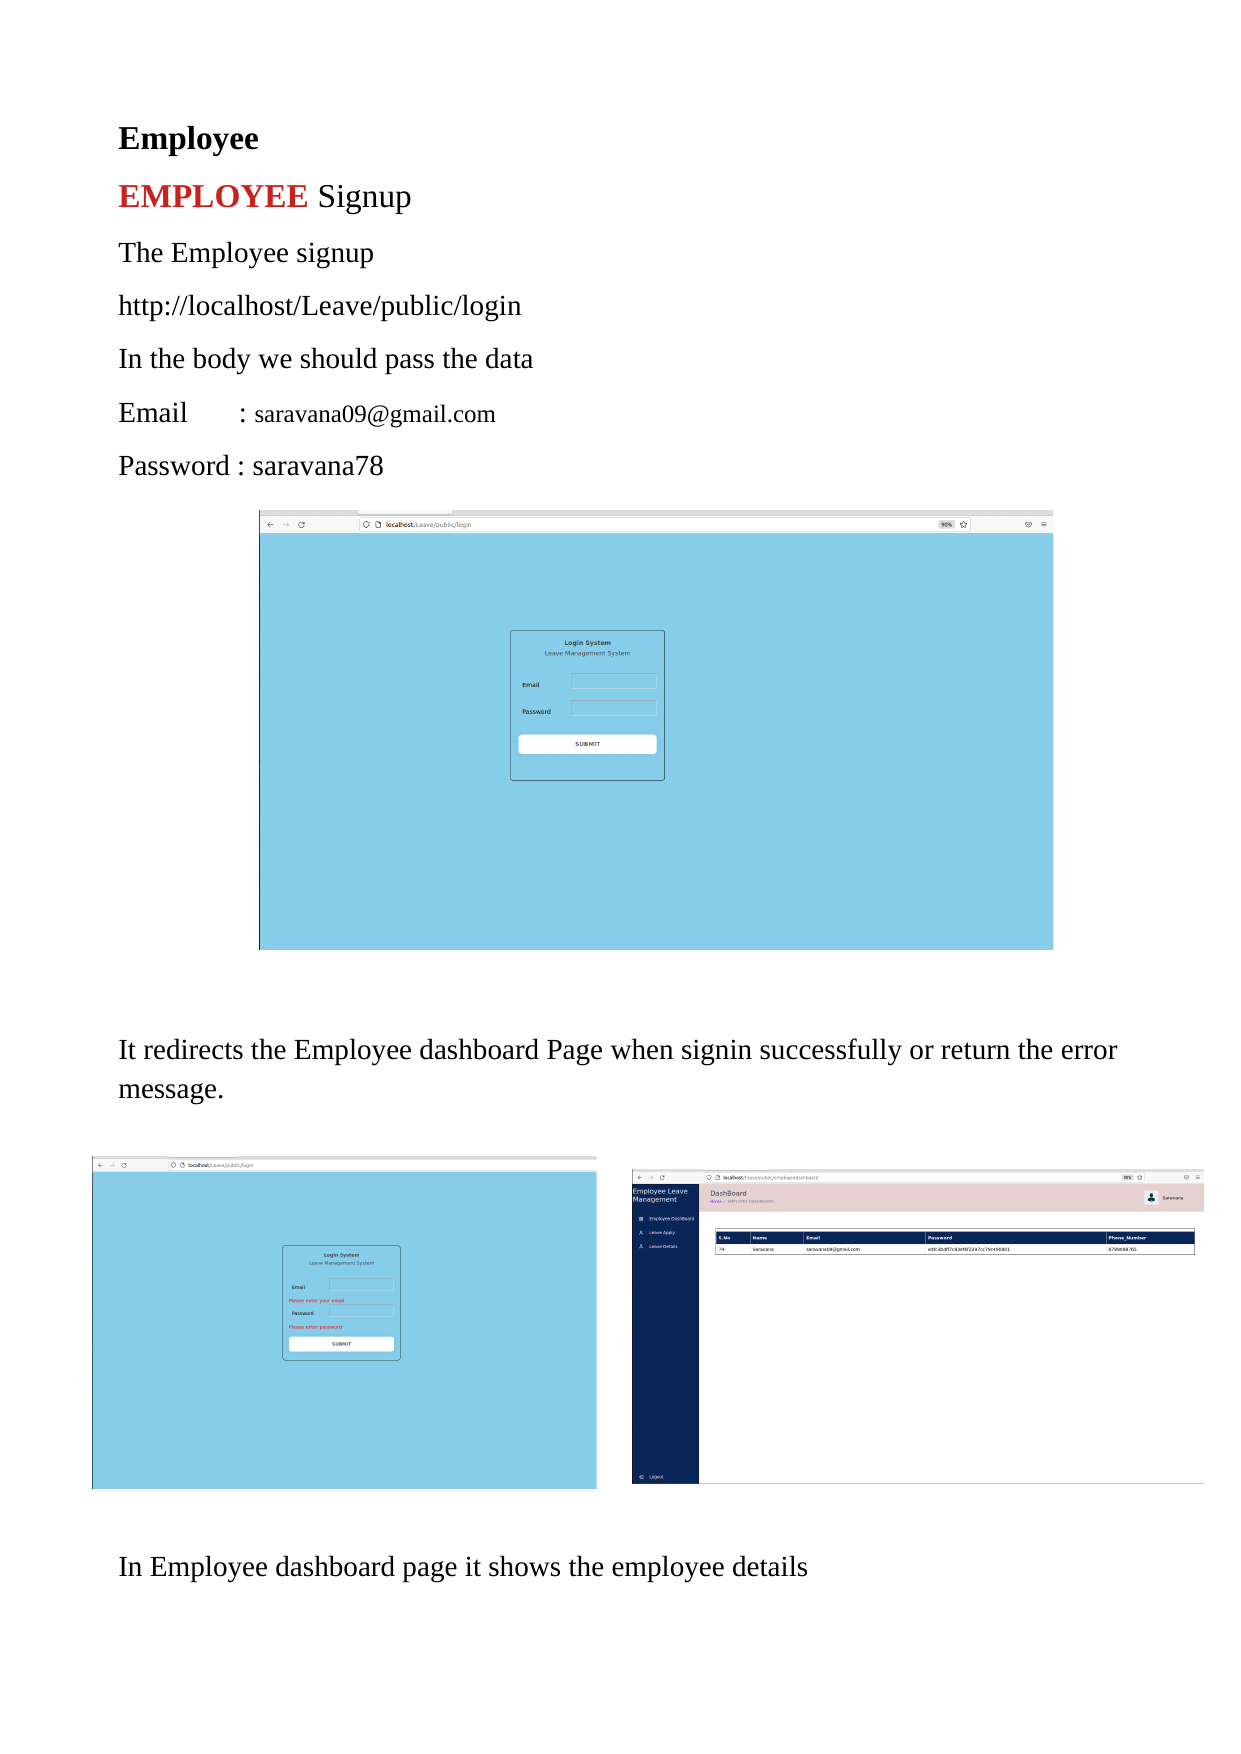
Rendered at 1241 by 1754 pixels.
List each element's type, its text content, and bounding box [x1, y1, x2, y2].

text Password : saravana78 [118, 448, 1122, 481]
text EMPLOYEE Signup [118, 177, 1122, 215]
text In Employee dashboard page it shows the employee details [118, 1549, 1122, 1582]
picture [632, 1169, 1205, 1484]
picture [259, 510, 1054, 950]
text In the body we should pass the data [118, 342, 1122, 375]
text Email : saravana09@gmail.com [118, 395, 1122, 428]
picture [92, 1156, 597, 1489]
text It redirects the Employee dashboard Page when signin successfully or return the error message. [118, 1032, 1122, 1104]
text The Employee signup [118, 235, 1122, 269]
text Employee [118, 118, 1122, 156]
text http://localhost/Leave/public/login [118, 288, 1122, 322]
